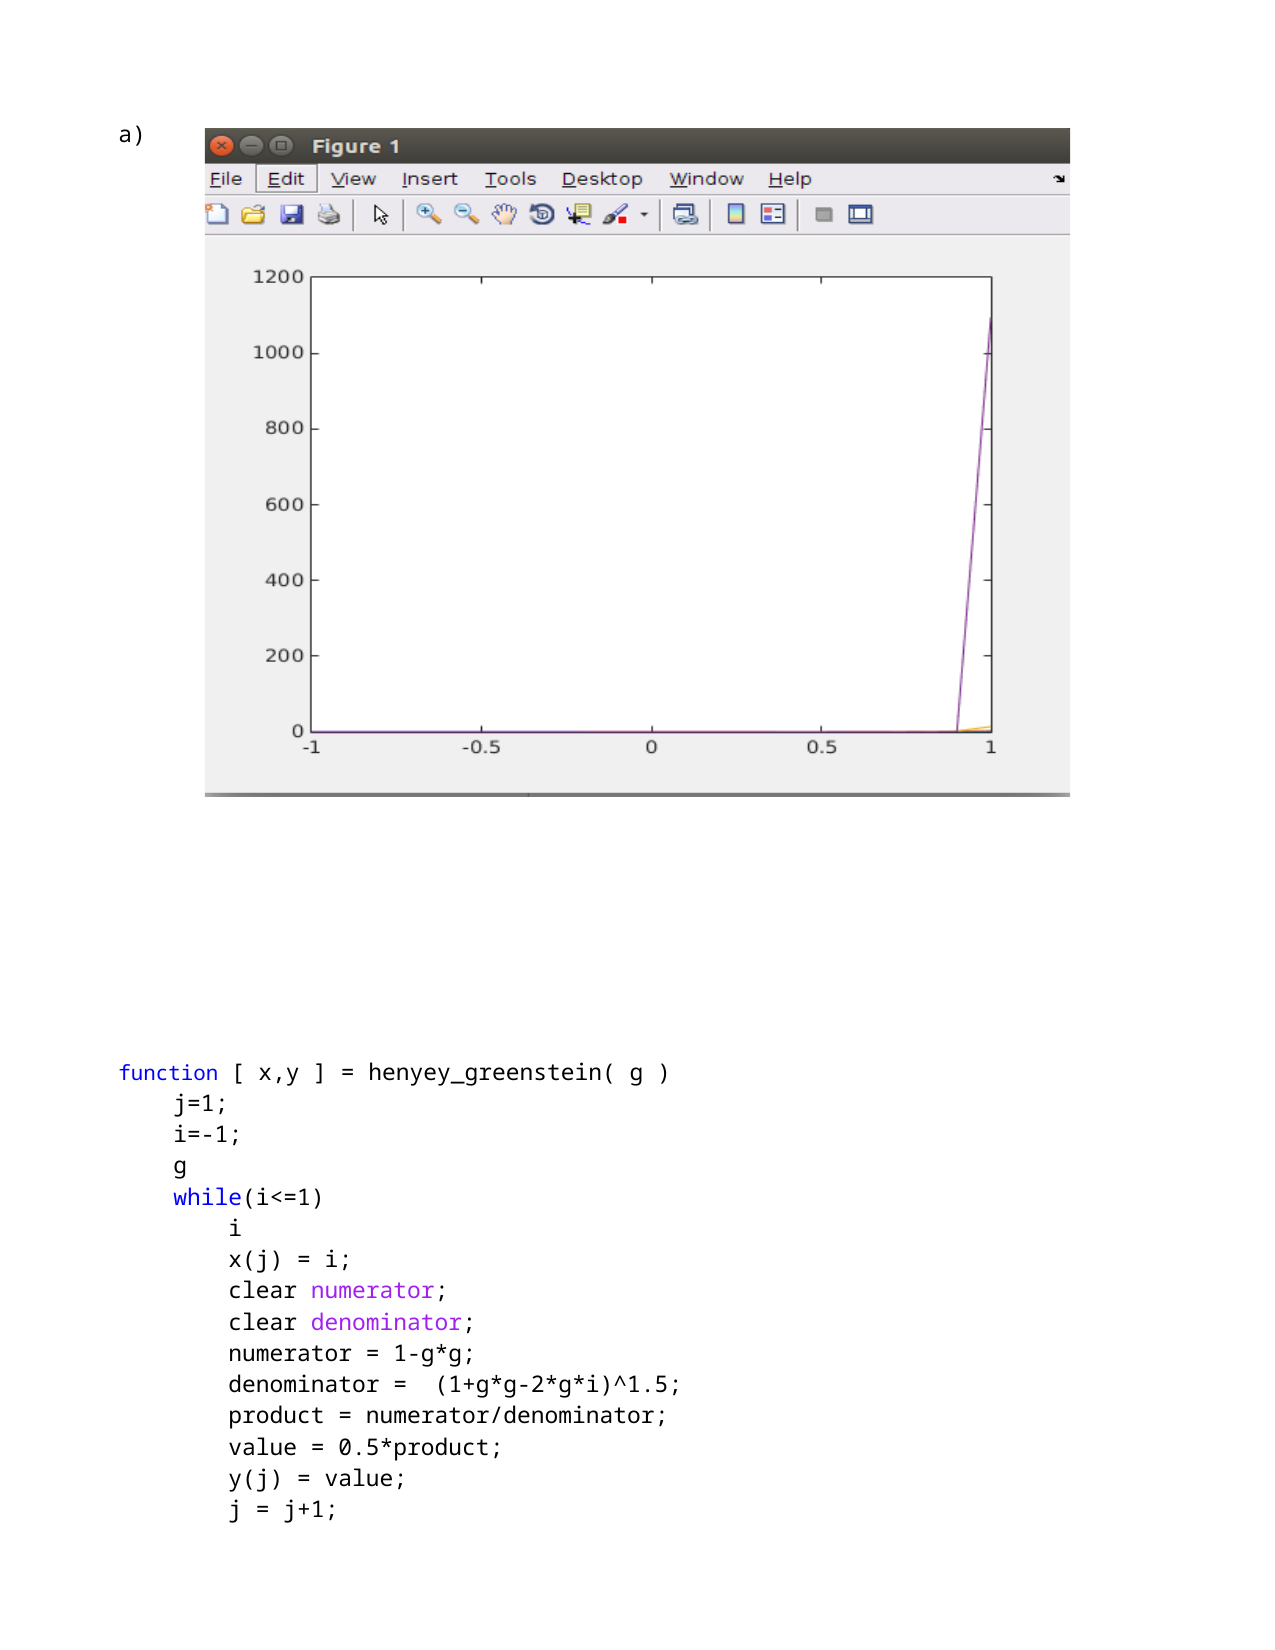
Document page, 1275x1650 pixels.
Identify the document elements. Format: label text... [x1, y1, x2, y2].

picture [204, 128, 1071, 797]
text clear denominator; [118, 1306, 1157, 1337]
text denominator = (1+g*g-2*g*i)^1.5; [118, 1368, 1157, 1399]
text clear numerator; [118, 1274, 1157, 1306]
text a) [118, 118, 1157, 149]
text i=-1; [118, 1118, 1157, 1149]
text y(j) = value; [118, 1462, 1157, 1493]
text j=1; [118, 1087, 1157, 1118]
text numerator = 1-g*g; [118, 1337, 1157, 1368]
text while(i<=1) [118, 1181, 1157, 1212]
text j = j+1; [118, 1493, 1157, 1524]
text value = 0.5*product; [118, 1431, 1157, 1462]
text g [118, 1149, 1157, 1181]
text x(j) = i; [118, 1243, 1157, 1274]
text i [118, 1212, 1157, 1243]
text function [ x,y ] = henyey_greenstein( g ) [118, 1056, 1157, 1087]
text product = numerator/denominator; [118, 1399, 1157, 1431]
